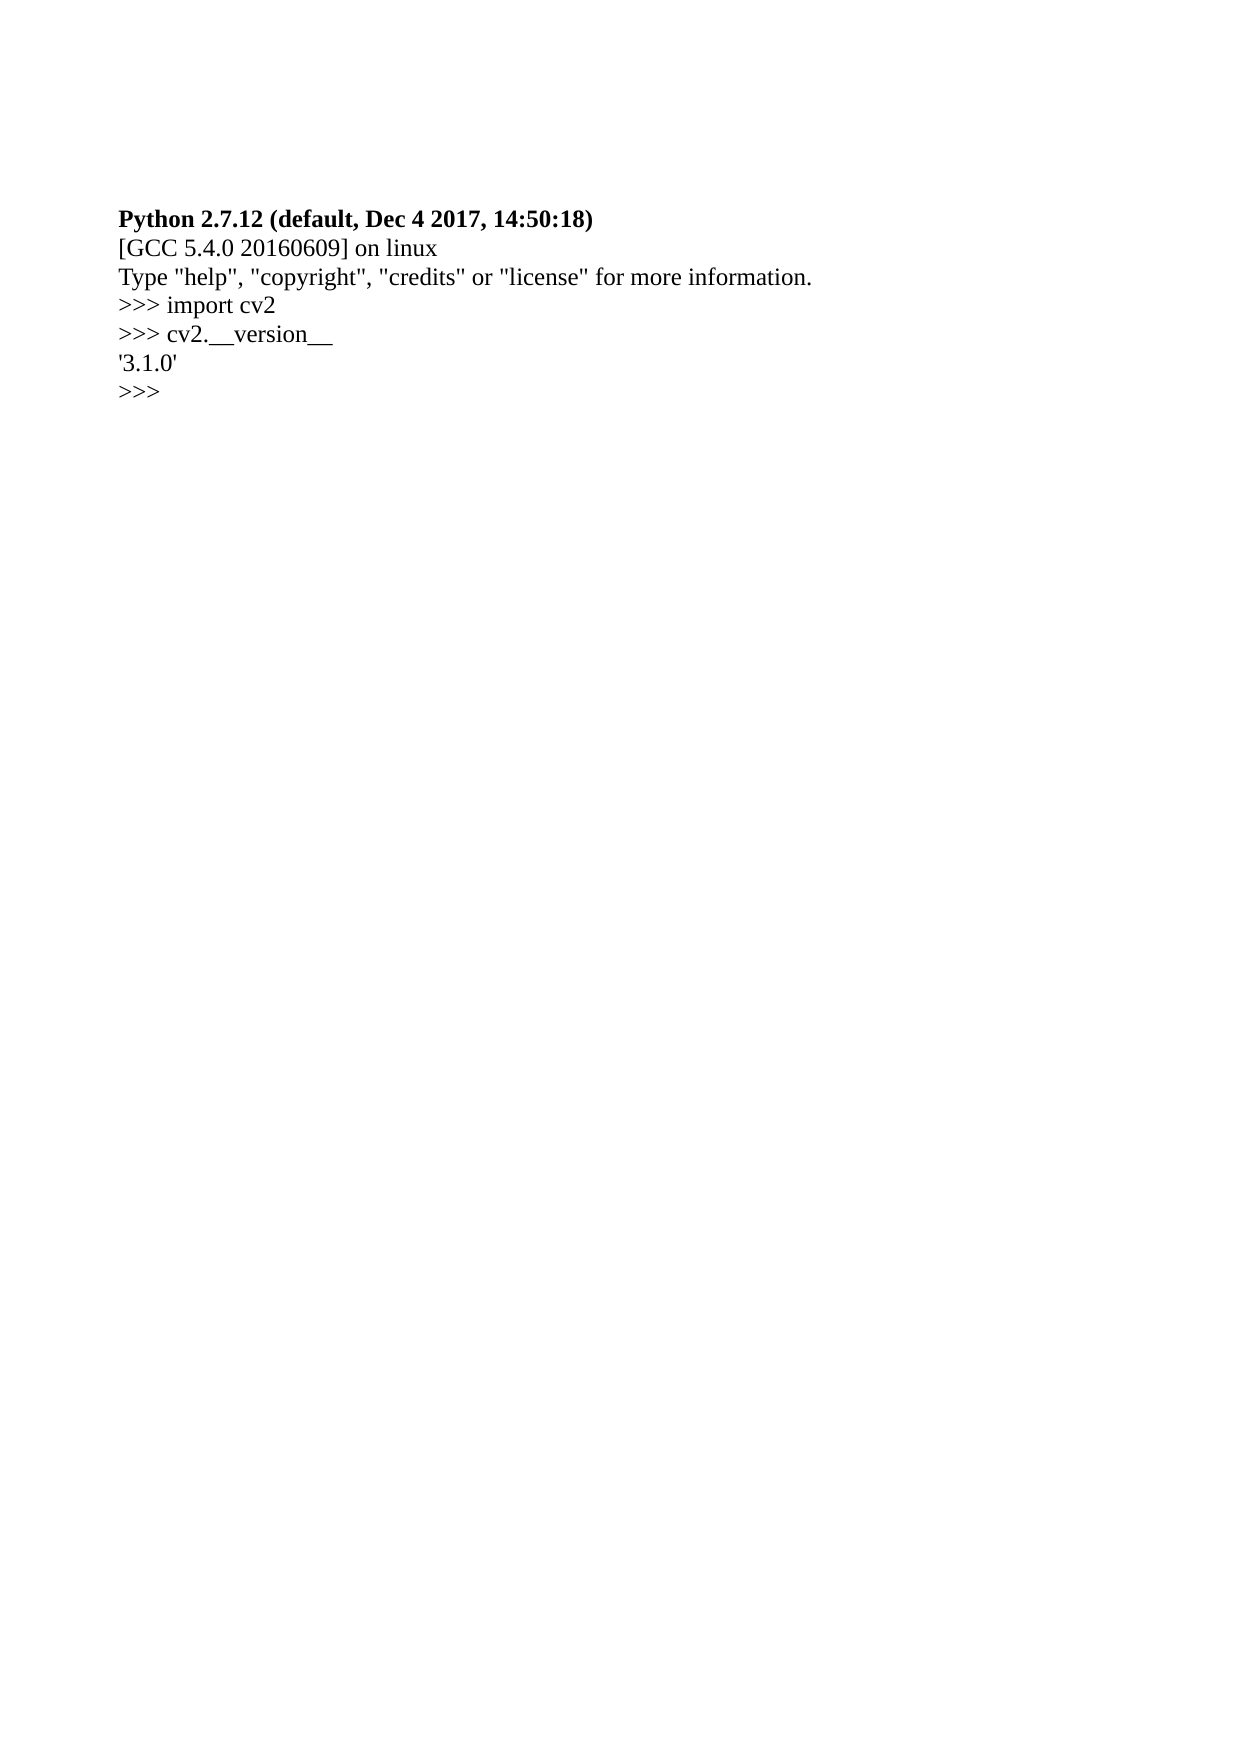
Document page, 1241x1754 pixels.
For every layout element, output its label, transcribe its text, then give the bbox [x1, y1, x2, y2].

text >>> [118, 377, 1122, 406]
text '3.1.0' [118, 348, 1122, 377]
text Type "help", "copyright", "credits" or "license" for more information. [118, 262, 1122, 291]
text Python 2.7.12 (default, Dec 4 2017, 14:50:18) [118, 204, 1122, 233]
text >>> cv2.__version__ [118, 319, 1122, 348]
text >>> import cv2 [118, 291, 1122, 319]
text [GCC 5.4.0 20160609] on linux [118, 233, 1122, 262]
